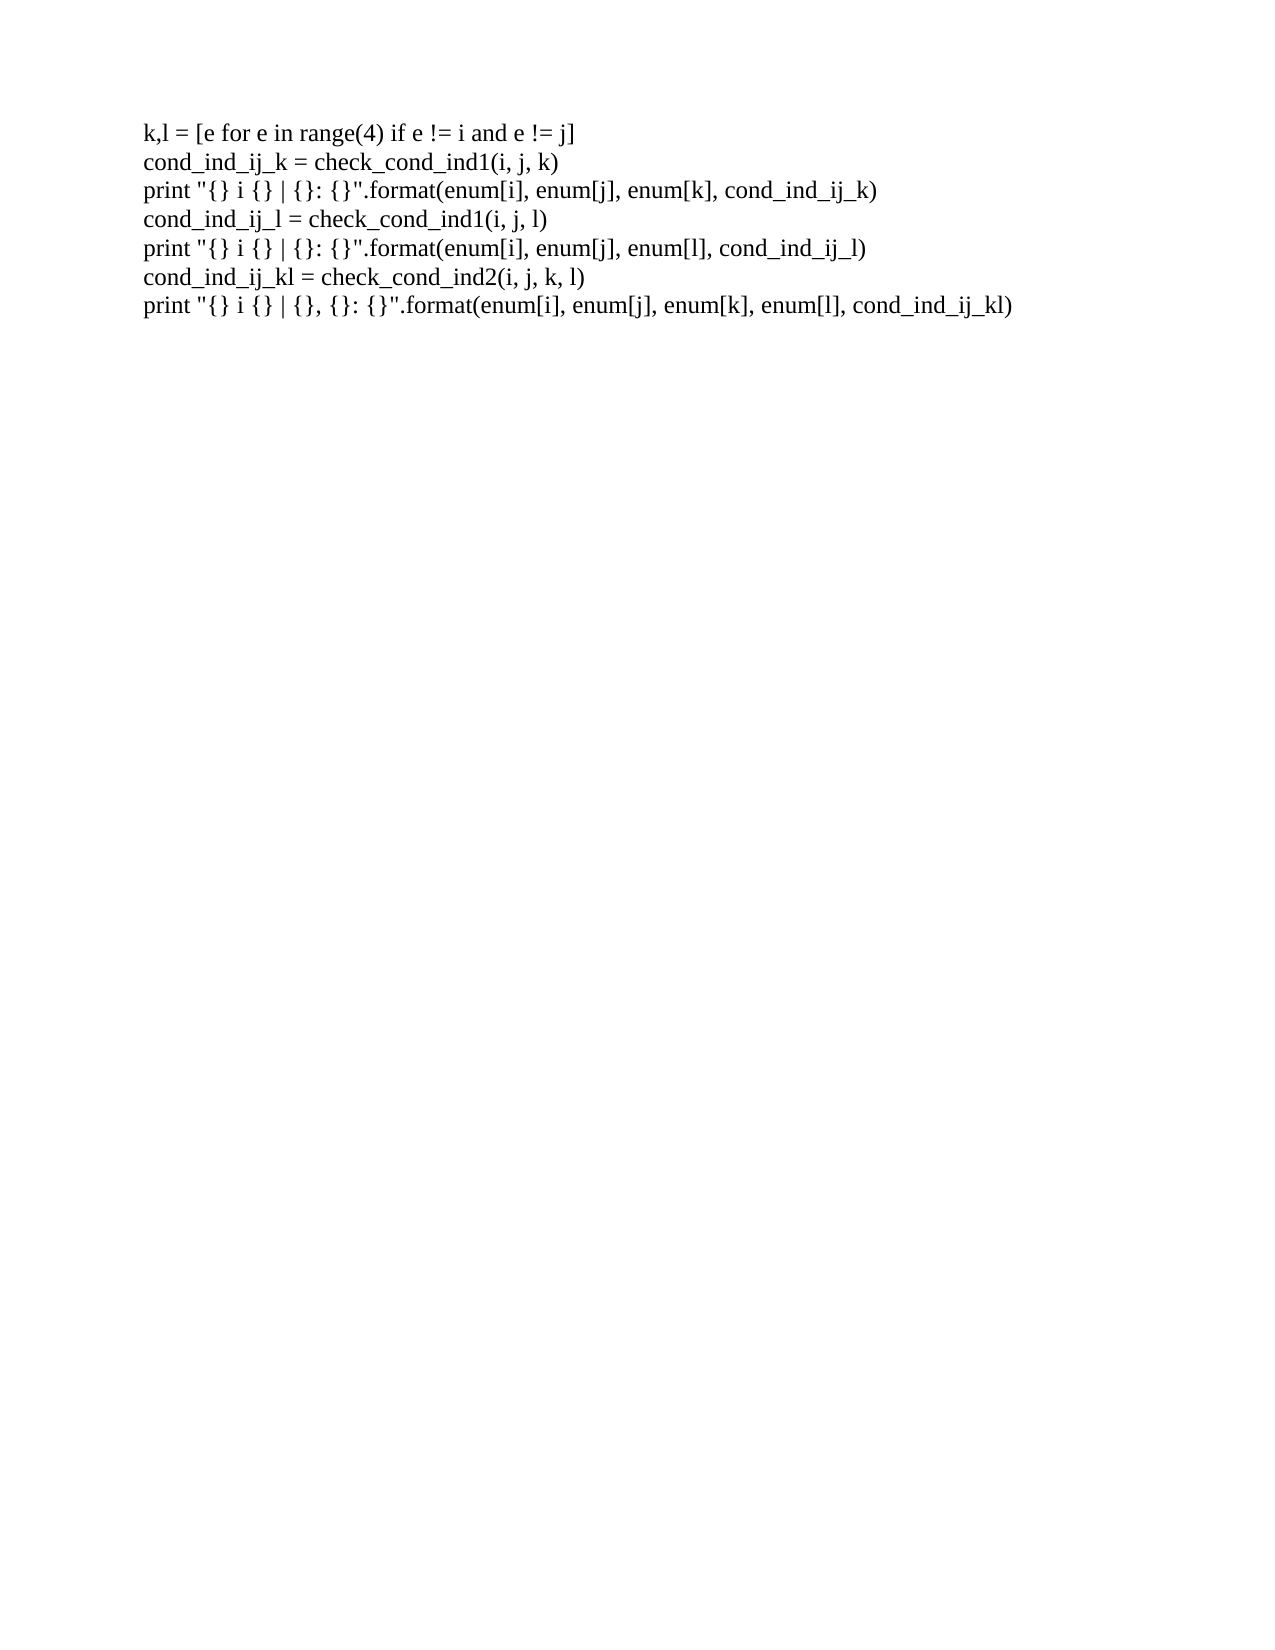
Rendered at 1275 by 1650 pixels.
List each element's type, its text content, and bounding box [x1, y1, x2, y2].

text k,l = [e for e in range(4) if e != i and e != j] [118, 118, 1157, 147]
text print "{} i {} | {}: {}".format(enum[i], enum[j], enum[k], cond_ind_ij_k) [118, 176, 1157, 204]
text cond_ind_ij_k = check_cond_ind1(i, j, k) [118, 147, 1157, 176]
text print "{} i {} | {}, {}: {}".format(enum[i], enum[j], enum[k], enum[l], cond_ind_ij_kl) [118, 291, 1157, 319]
text cond_ind_ij_kl = check_cond_ind2(i, j, k, l) [118, 262, 1157, 291]
text print "{} i {} | {}: {}".format(enum[i], enum[j], enum[l], cond_ind_ij_l) [118, 233, 1157, 262]
text cond_ind_ij_l = check_cond_ind1(i, j, l) [118, 204, 1157, 233]
